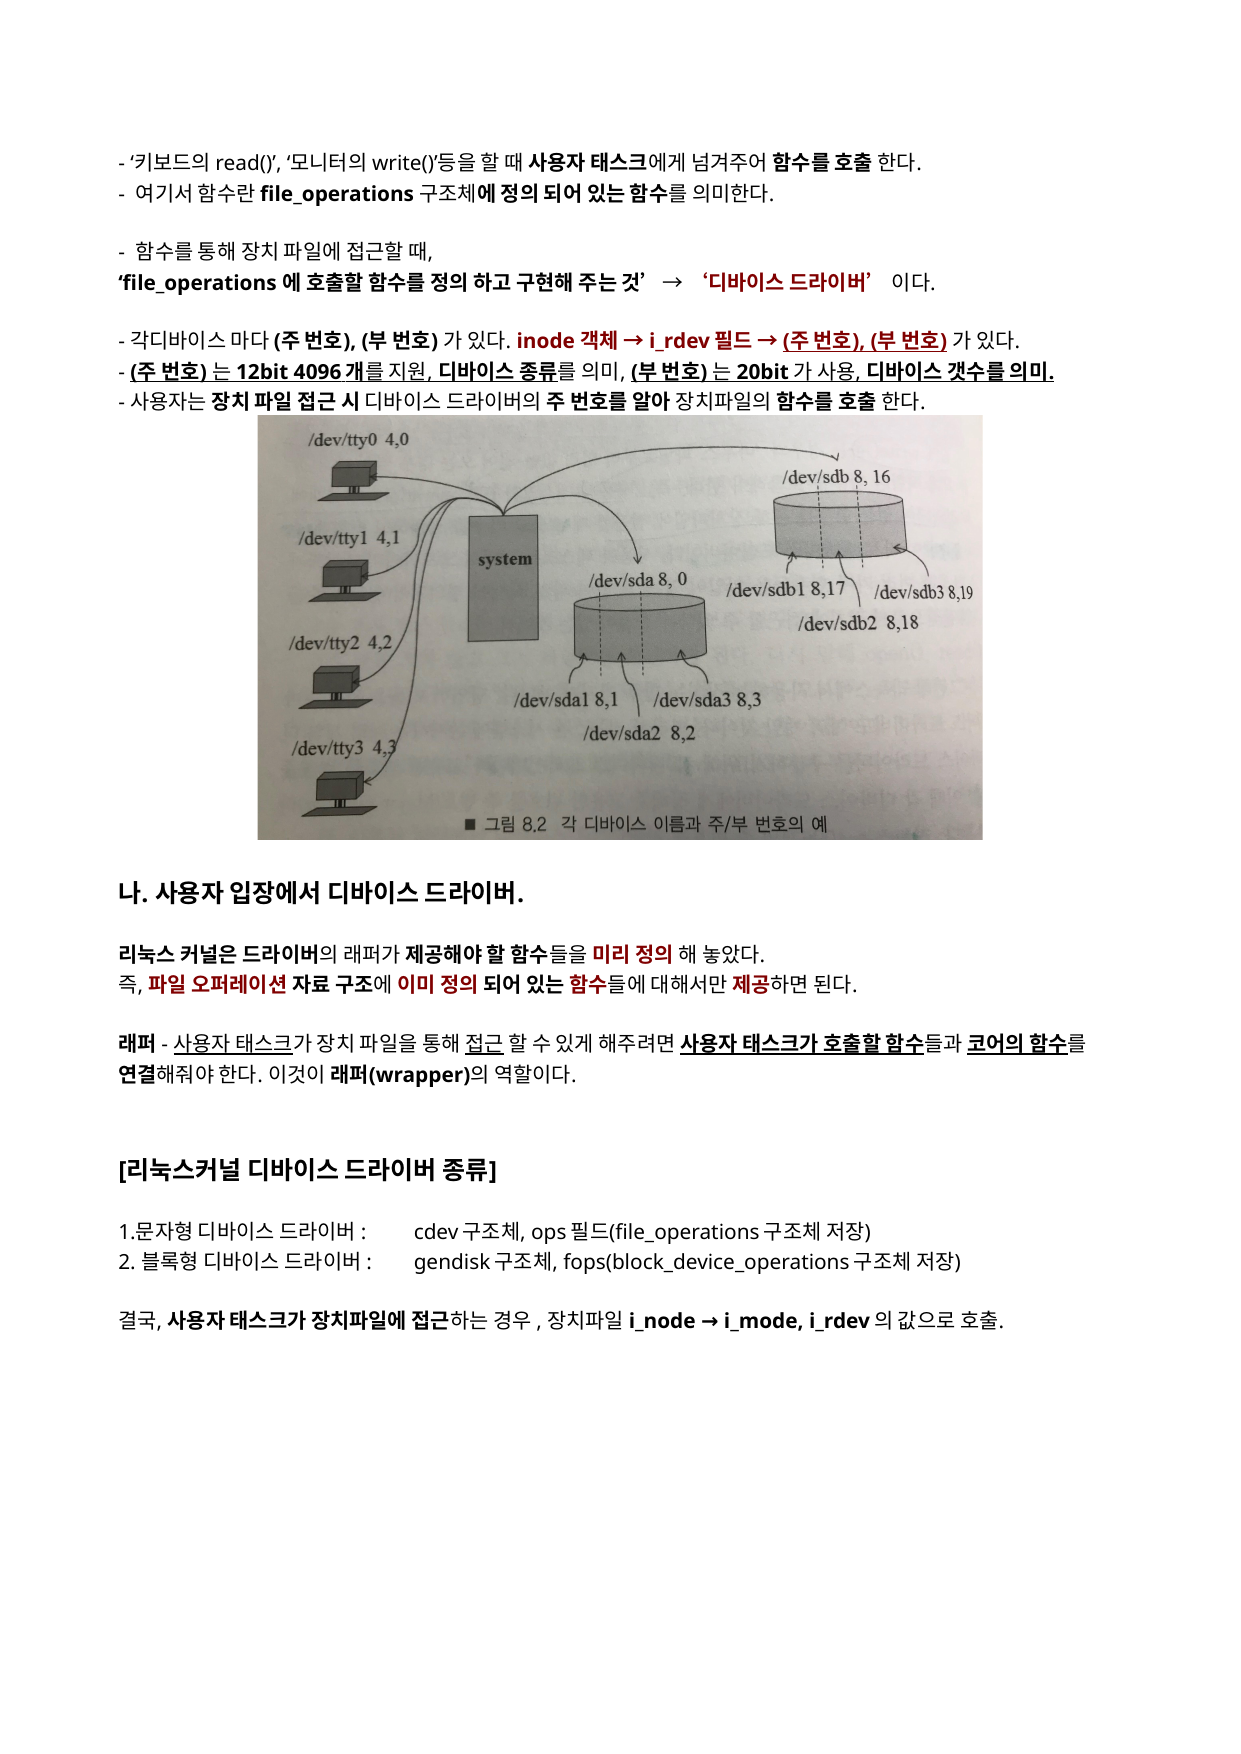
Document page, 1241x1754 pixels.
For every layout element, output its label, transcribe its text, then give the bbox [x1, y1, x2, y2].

text - 사용자는 장치 파일 접근 시 디바이스 드라이버의 주 번호를 알아 장치파일의 함수를 호출 한다. [118, 385, 1122, 416]
text ‘file_operations 에 호출할 함수를 정의 하고 구현해 주는 것’→ ‘디바이스 드라이버’ 이다. [118, 266, 1122, 296]
text - (주 번호) 는 12bit 4096개를 지원, 디바이스 종류를 의미, (부 번호) 는 20bit가 사용, 디바이스 갯수를 의미. [118, 355, 1122, 385]
text 결국, 사용자 태스크가 장치파일에 접근하는 경우 , 장치파일 i_node → i_mode, i_rdev의 값으로 호출. [118, 1304, 1122, 1335]
picture [257, 735, 983, 840]
text 나. 사용자 입장에서 디바이스 드라이버. [118, 874, 1122, 910]
text 1.문자형 디바이스 드라이버 : cdev구조체, ops필드(file_operations구조체 저장) [118, 1215, 1122, 1246]
text - ‘키보드의 read()’, ‘모니터의 write()’등을 할 때 사용자 태스크에게 넘겨주어 함수를 호출 한다. [118, 147, 1122, 177]
text 리눅스 커널은 드라이버의 래퍼가 제공해야 할 함수들을 미리 정의 해 놓았다. [118, 938, 1122, 969]
text 2. 블록형 디바이스 드라이버 : gendisk구조체, fops(block_device_operations구조체 저장) [118, 1246, 1122, 1276]
text 즉, 파일 오퍼레이션 자료 구조에 이미 정의 되어 있는 함수들에 대해서만 제공하면 된다. [118, 969, 1122, 999]
text 래퍼 - 사용자 태스크가 장치 파일을 통해 접근 할 수 있게 해주려면 사용자 태스크가 호출할 함수들과 코어의 함수를 연결해줘야 한다. 이것이 래퍼(wrapper)의 역할이다. [118, 1027, 1122, 1088]
text [리눅스커널 디바이스 드라이버 종류] [118, 1151, 1122, 1187]
text - 각디바이스 마다 (주 번호), (부 번호) 가 있다. inode 객체 → i_rdev필드 → (주 번호), (부 번호) 가 있다. [118, 325, 1122, 355]
text - 함수를 통해 장치 파일에 접근할 때, [118, 236, 1122, 266]
text - 여기서 함수란 file_operations 구조체에 정의 되어 있는 함수를 의미한다. [118, 177, 1122, 207]
